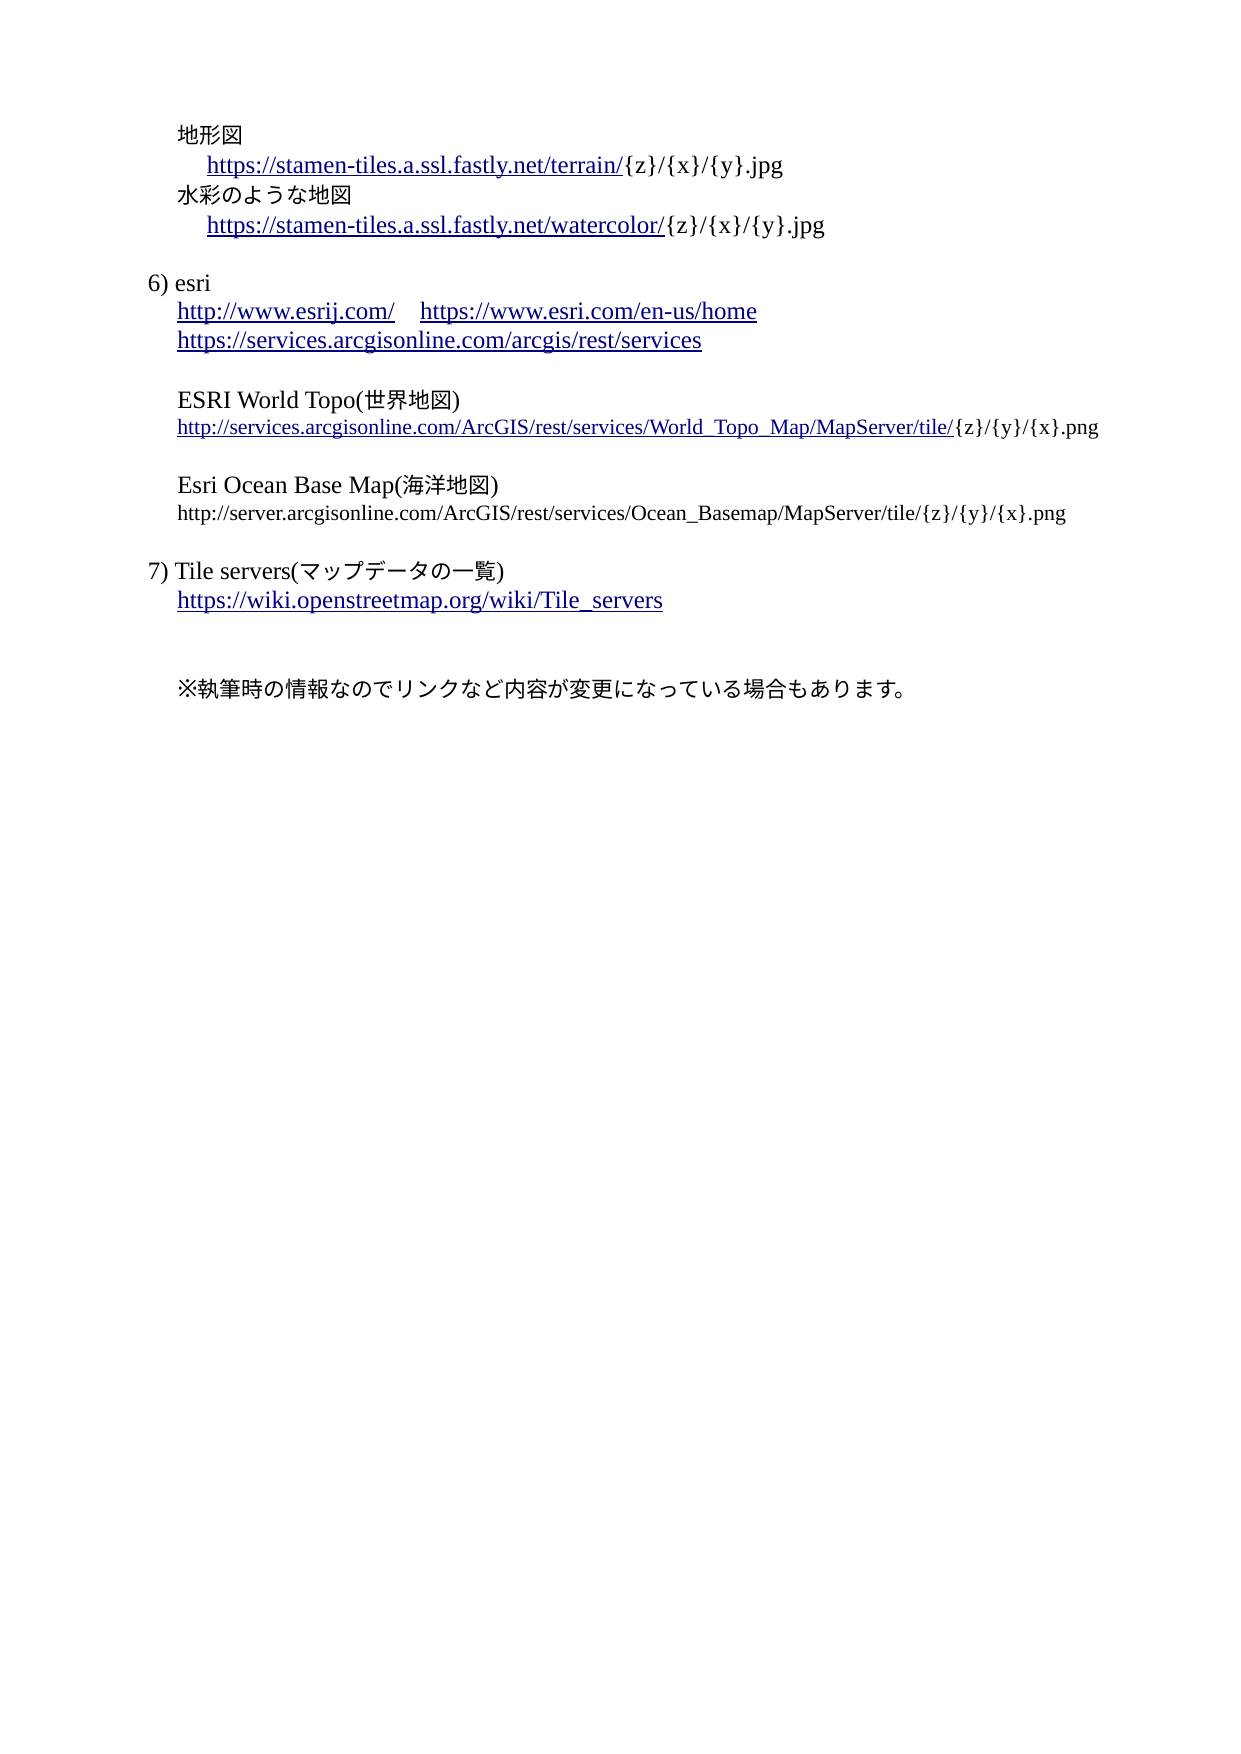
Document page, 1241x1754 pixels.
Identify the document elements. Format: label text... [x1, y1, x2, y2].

text ※執筆時の情報なのでリンクなど内容が変更になっている場合もあります。 [148, 672, 1122, 703]
text https://wiki.openstreetmap.org/wiki/Tile_servers [148, 586, 1122, 614]
text https://stamen-tiles.a.ssl.fastly.net/watercolor/{z}/{x}/{y}.jpg [177, 210, 1122, 239]
text https://services.arcgisonline.com/arcgis/rest/services [148, 325, 1122, 354]
text http://services.arcgisonline.com/ArcGIS/rest/services/World_Topo_Map/MapServer/tile/{z}/{y}/{x}.png [148, 414, 1122, 439]
text 6) esri [118, 268, 1122, 296]
text 地形図 [148, 118, 1122, 150]
text 7) Tile servers(マップデータの一覧) [118, 554, 1122, 586]
text http://www.esrij.com/ https://www.esri.com/en-us/home [148, 296, 1122, 325]
text Esri Ocean Base Map(海洋地図) [148, 468, 1122, 500]
text http://server.arcgisonline.com/ArcGIS/rest/services/Ocean_Basemap/MapServer/tile/{z}/{y}/{x}.png [148, 500, 1122, 525]
text https://stamen-tiles.a.ssl.fastly.net/terrain/{z}/{x}/{y}.jpg [177, 150, 1122, 178]
text 水彩のような地図 [148, 178, 1122, 210]
text ESRI World Topo(世界地図) [148, 383, 1122, 414]
